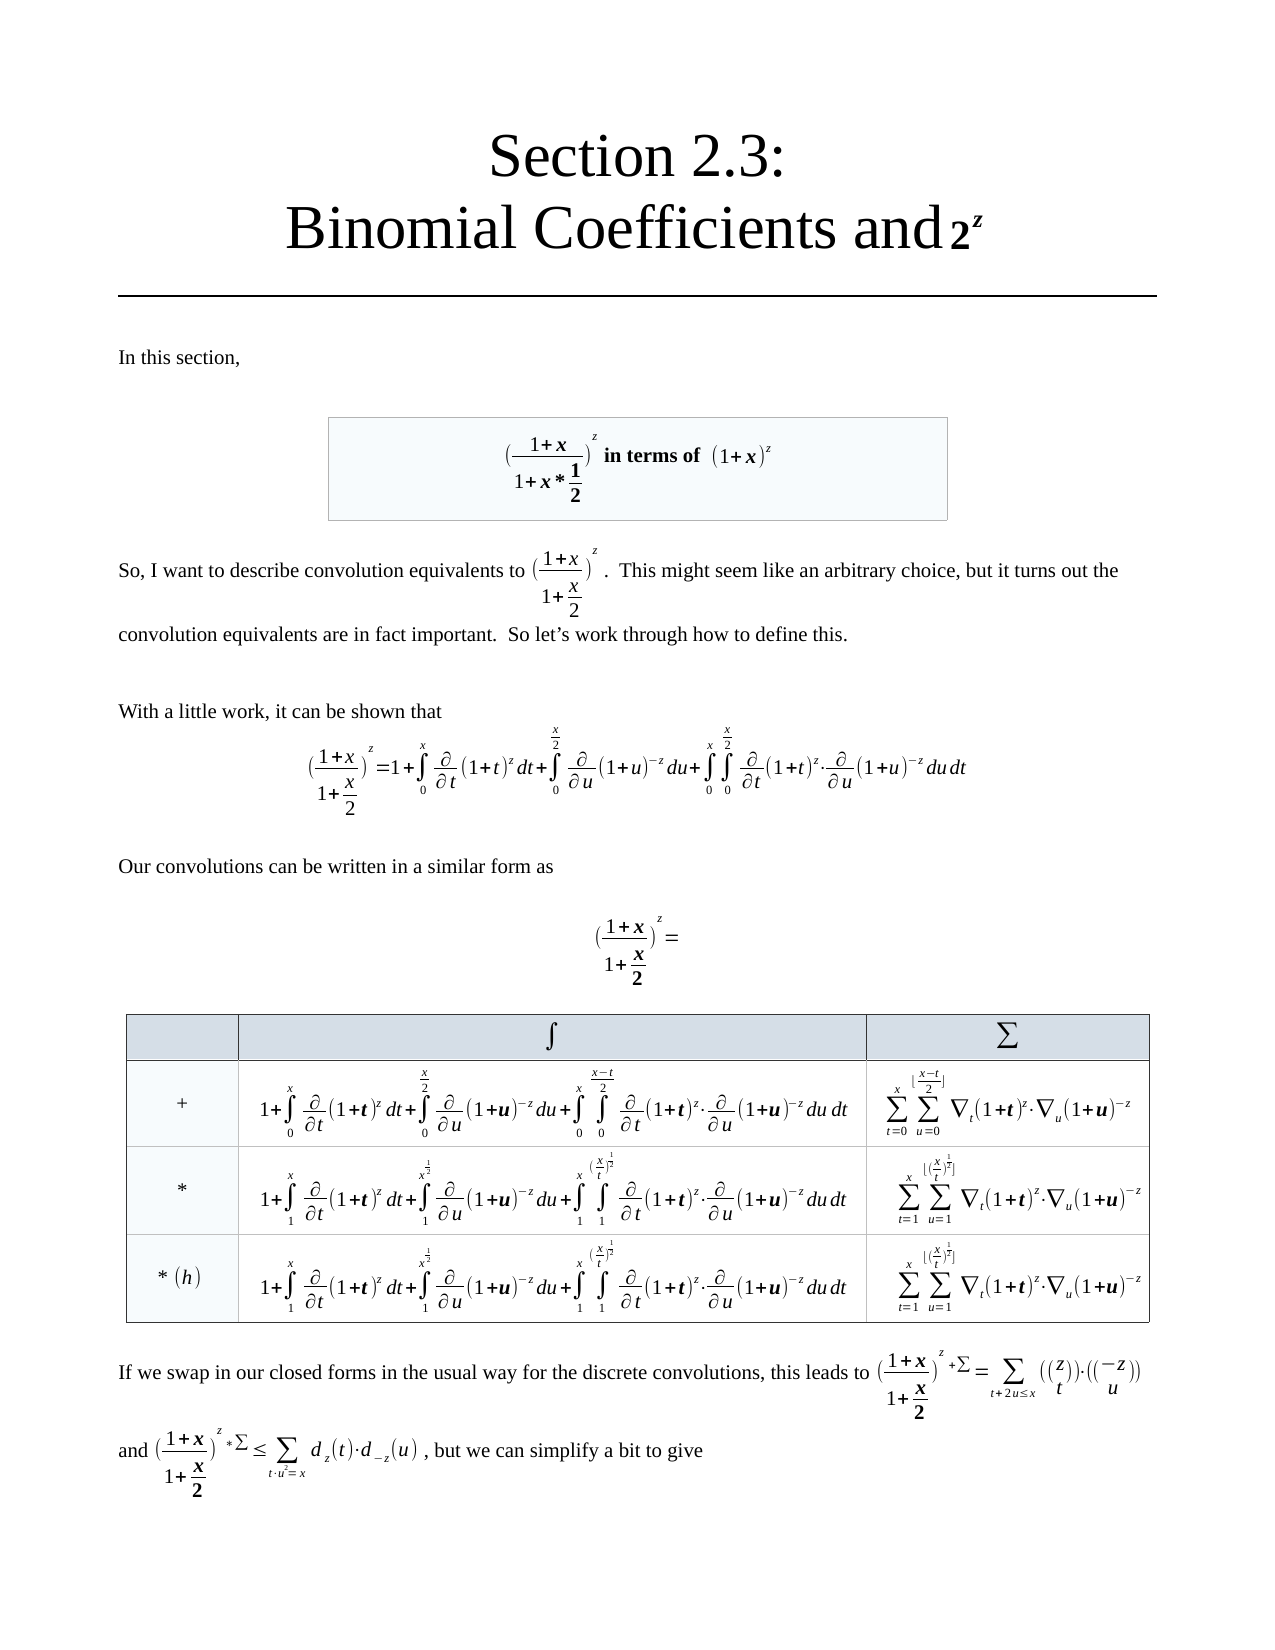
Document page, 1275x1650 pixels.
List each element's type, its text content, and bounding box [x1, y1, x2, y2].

text Our convolutions can be written in a similar form as [118, 853, 1157, 878]
text In this section, [118, 345, 1157, 369]
table_header [127, 1015, 238, 1059]
table_cell [239, 1061, 866, 1146]
table_cell [867, 1235, 1149, 1322]
text Section 2.3: [118, 118, 1157, 190]
table_cell [867, 1147, 1149, 1234]
table_cell * [127, 1147, 238, 1234]
text With a little work, it can be shown that [118, 698, 1157, 723]
table_header [239, 1015, 866, 1059]
text Binomial Coefficients and [118, 190, 1157, 262]
text in terms of [329, 418, 947, 520]
table_header [867, 1015, 1149, 1059]
table_cell [867, 1061, 1149, 1146]
table_cell [239, 1147, 866, 1234]
text If we swap in our closed forms in the usual way for the discrete convolutions, this leads toand, but we can simplify a bit to give [118, 1346, 1157, 1502]
table_cell [239, 1235, 866, 1322]
table_cell + [127, 1061, 238, 1146]
table_cell * [127, 1235, 238, 1322]
text So, I want to describe convolution equivalents to. This might seem like an arbitrary choice, but it turns out the convolution equivalents are in fact important. So let’s work through how to define this. [118, 544, 1157, 646]
